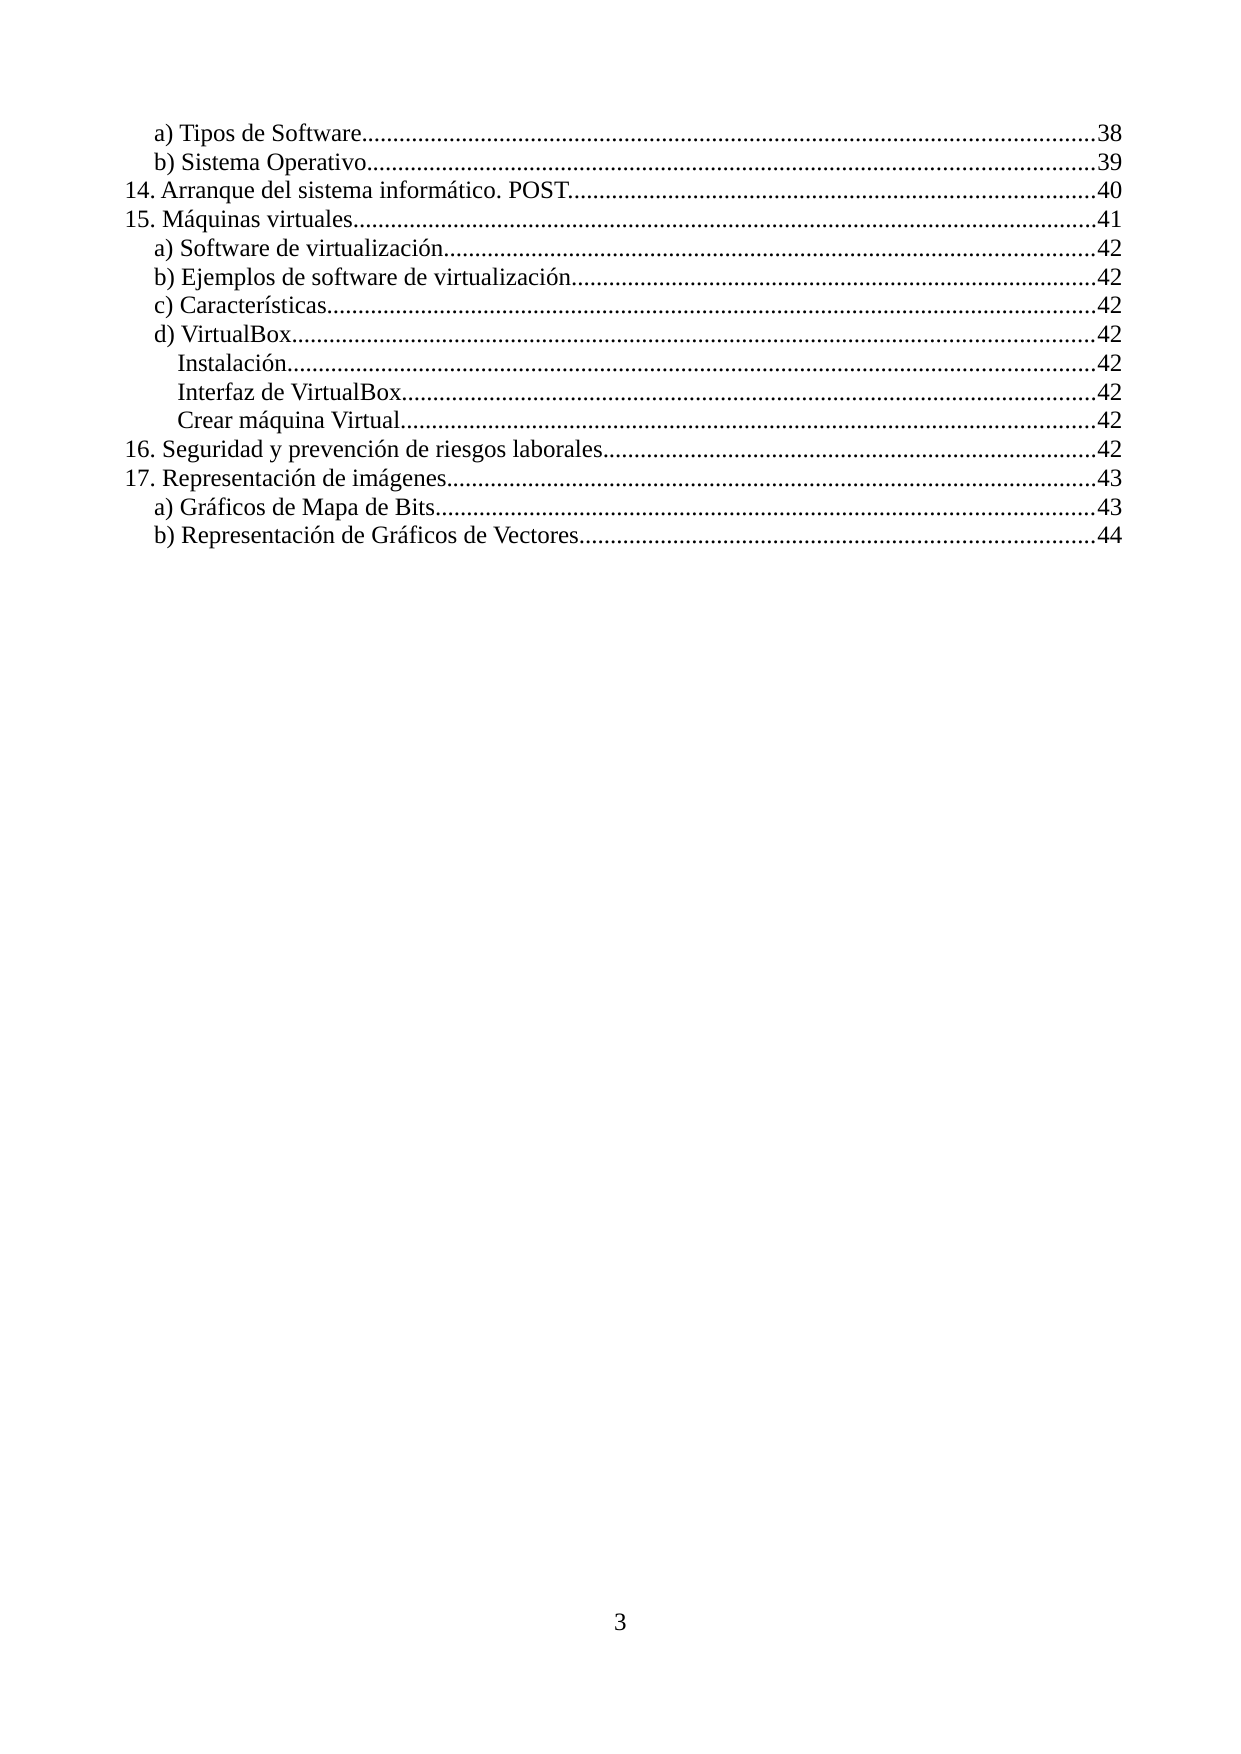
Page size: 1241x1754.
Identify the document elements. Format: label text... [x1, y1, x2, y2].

text b) Sistema Operativo. 39 [148, 147, 1122, 176]
text Instalación 42 [177, 348, 1122, 377]
text b) Representación de Gráficos de Vectores 44 [148, 521, 1122, 549]
text 14. Arranque del sistema informático. POST. 40 [118, 176, 1122, 204]
text Interfaz de VirtualBox 42 [177, 377, 1122, 406]
text Crear máquina Virtual. 42 [177, 406, 1122, 434]
text b) Ejemplos de software de virtualización. 42 [148, 262, 1122, 291]
text a) Software de virtualización. 42 [148, 233, 1122, 262]
text a) Gráficos de Mapa de Bits. 43 [148, 492, 1122, 521]
text 15. Máquinas virtuales. 41 [118, 204, 1122, 233]
text 17. Representación de imágenes. 43 [118, 463, 1122, 492]
text 16. Seguridad y prevención de riesgos laborales. 42 [118, 434, 1122, 463]
text c) Características. 42 [148, 291, 1122, 319]
text d) VirtualBox. 42 [148, 319, 1122, 348]
text a) Tipos de Software. 38 [148, 118, 1122, 147]
